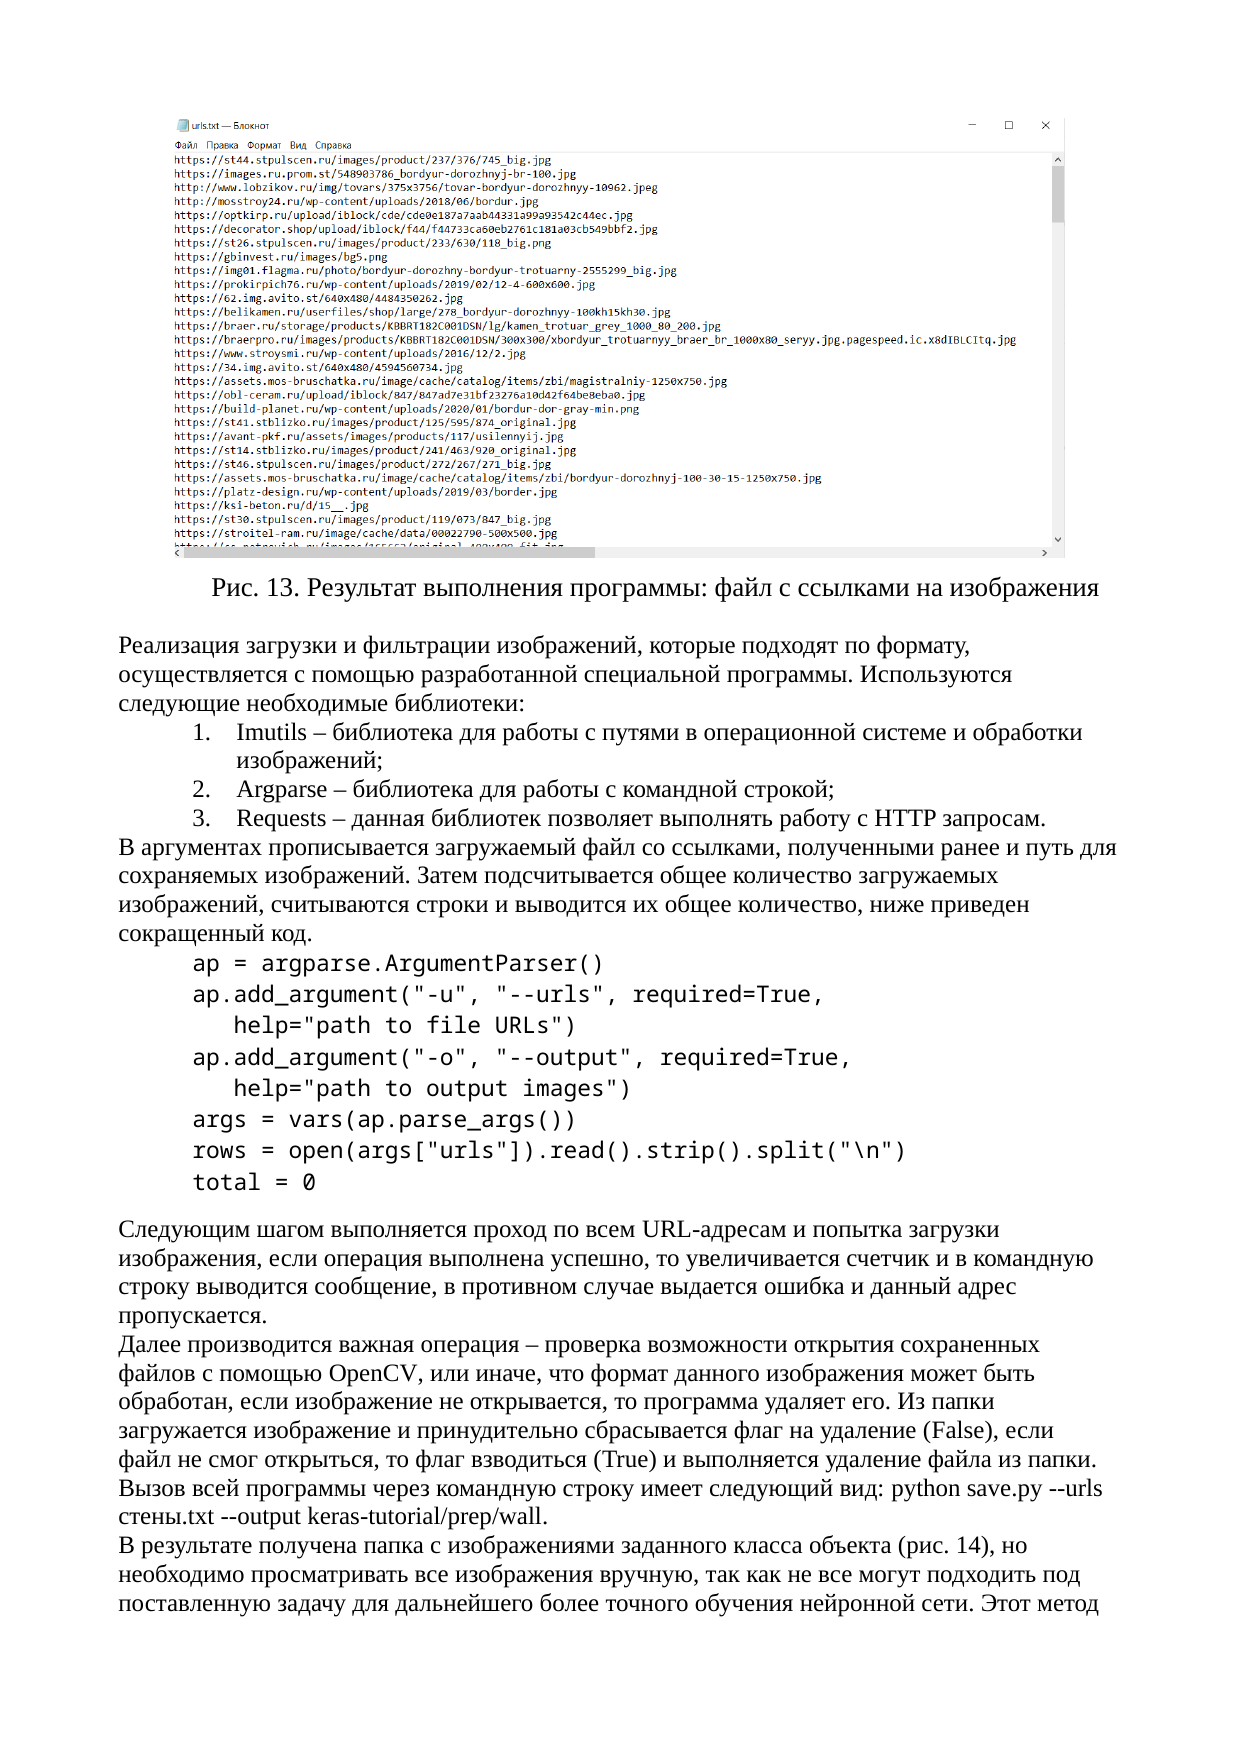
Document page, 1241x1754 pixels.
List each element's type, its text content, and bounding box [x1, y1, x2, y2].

picture [174, 118, 1065, 558]
text rows = open(args["urls"]).read().strip().split("\n") total = 0 [192, 1134, 1104, 1197]
list Argparse – библиотека для работы с командной строкой; [192, 774, 1104, 803]
text Далее производится важная операция – проверка возможности открытия сохраненных файлов с помощью OpenCV, или иначе, что формат данного изображения может быть обработан, если изображение не открывается, то программа удаляет его. Из папки загружается изображение и принудительно сбрасывается флаг на удаление (False), если файл не смог открыться, то флаг взводиться (True) и выполняется удаление файла из папки. [118, 1329, 1104, 1473]
text Следующим шагом выполняется проход по всем URL-адресам и попытка загрузки изображения, если операция выполнена успешно, то увеличивается счетчик и в командную строку выводится сообщение, в противном случае выдается ошибка и данный адрес пропускается. [118, 1214, 1122, 1329]
text Реализация загрузки и фильтрации изображений, которые подходят по формату, осуществляется с помощью разработанной специальной программы. Используются следующие необходимые библиотеки: [118, 631, 1122, 717]
list Requests – данная библиотек позволяет выполнять работу с HTTP запросам. [192, 803, 1104, 832]
text В результате получена папка с изображениями заданного класса объекта (рис. 14), но необходимо просматривать все изображения вручную, так как не все могут подходить под поставленную задачу для дальнейшего более точного обучения нейронной сети. Этот метод [118, 1530, 1122, 1616]
list Imutils – библиотека для работы с путями в операционной системе и обработки изображений; [192, 717, 1104, 774]
text ap = argparse.ArgumentParser() ap.add_argument("-u", "--urls", required=True, help="path to file URLs") ap.add_argument("-o", "--output", required=True, help="path to output images") args = vars(ap.parse_args()) [192, 947, 1104, 1134]
text Вызов всей программы через командную строку имеет следующий вид: python save.py --urls стены.txt --output keras-tutorial/prep/wall. [118, 1473, 1122, 1530]
text Рис. 13. Результат выполнения программы: файл с ссылками на изображения [118, 571, 1122, 602]
text В аргументах прописывается загружаемый файл со ссылками, полученными ранее и путь для сохраняемых изображений. Затем подсчитывается общее количество загружаемых изображений, считываются строки и выводится их общее количество, ниже приведен сокращенный код. [118, 832, 1122, 947]
